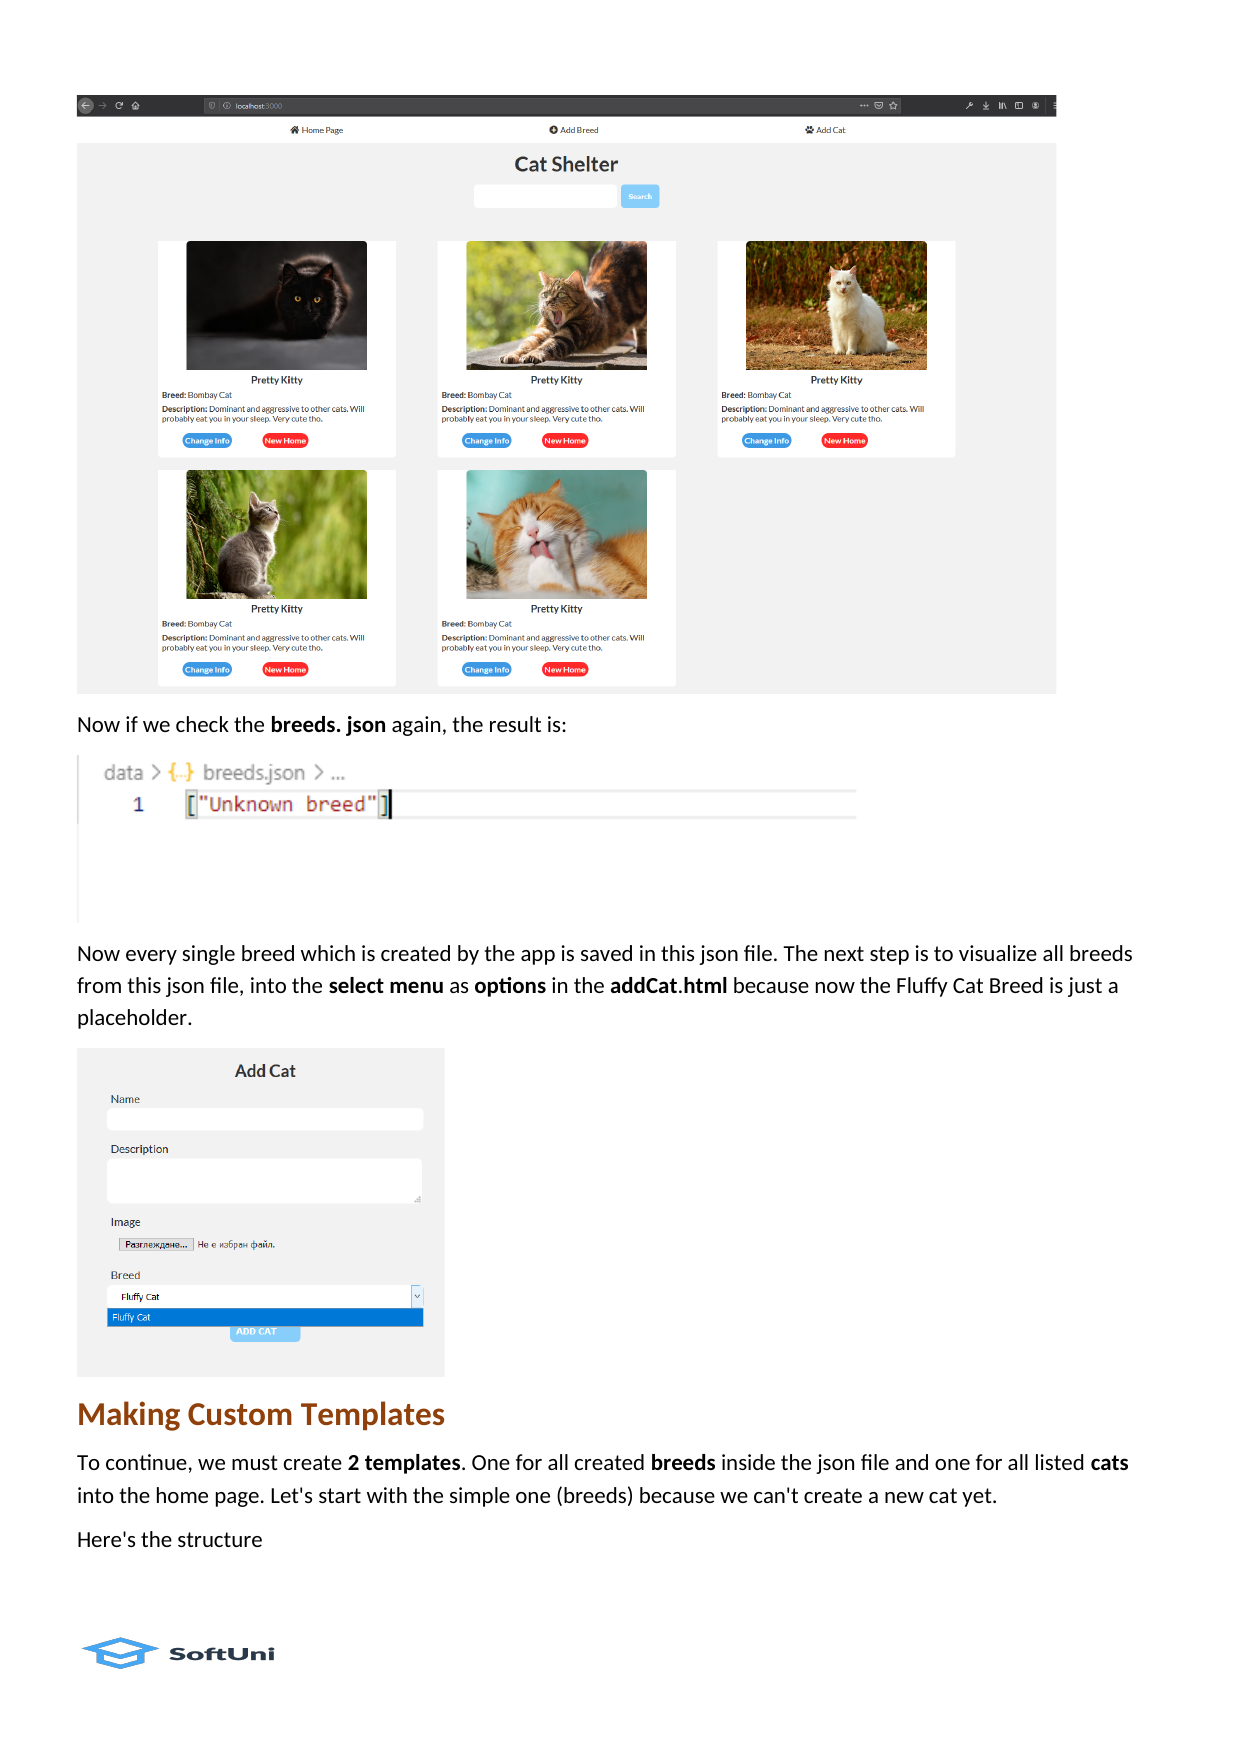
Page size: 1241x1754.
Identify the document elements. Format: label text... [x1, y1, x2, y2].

picture [75, 1635, 281, 1672]
text Now if we check the breeds. json again, the result is: [77, 711, 1163, 739]
picture [76, 755, 857, 923]
text To continue, we must create 2 templates. One for all created breeds inside the json file and one for all listed cats into the home page. Let's start with the simple one (breeds) because we can't create a new cat yet. [77, 1448, 1163, 1509]
picture [76, 95, 1057, 694]
subtitle Making Custom Templates [77, 1393, 1163, 1434]
picture [76, 1048, 445, 1377]
text Now every single breed which is created by the app is saved in this json file. The next step is to visualize all breeds from this json file, into the select menu as options in the addCat.html because now the Fluffy Cat Breed is just a placeholder. [77, 939, 1163, 1032]
text Here's the structure [77, 1525, 1163, 1553]
